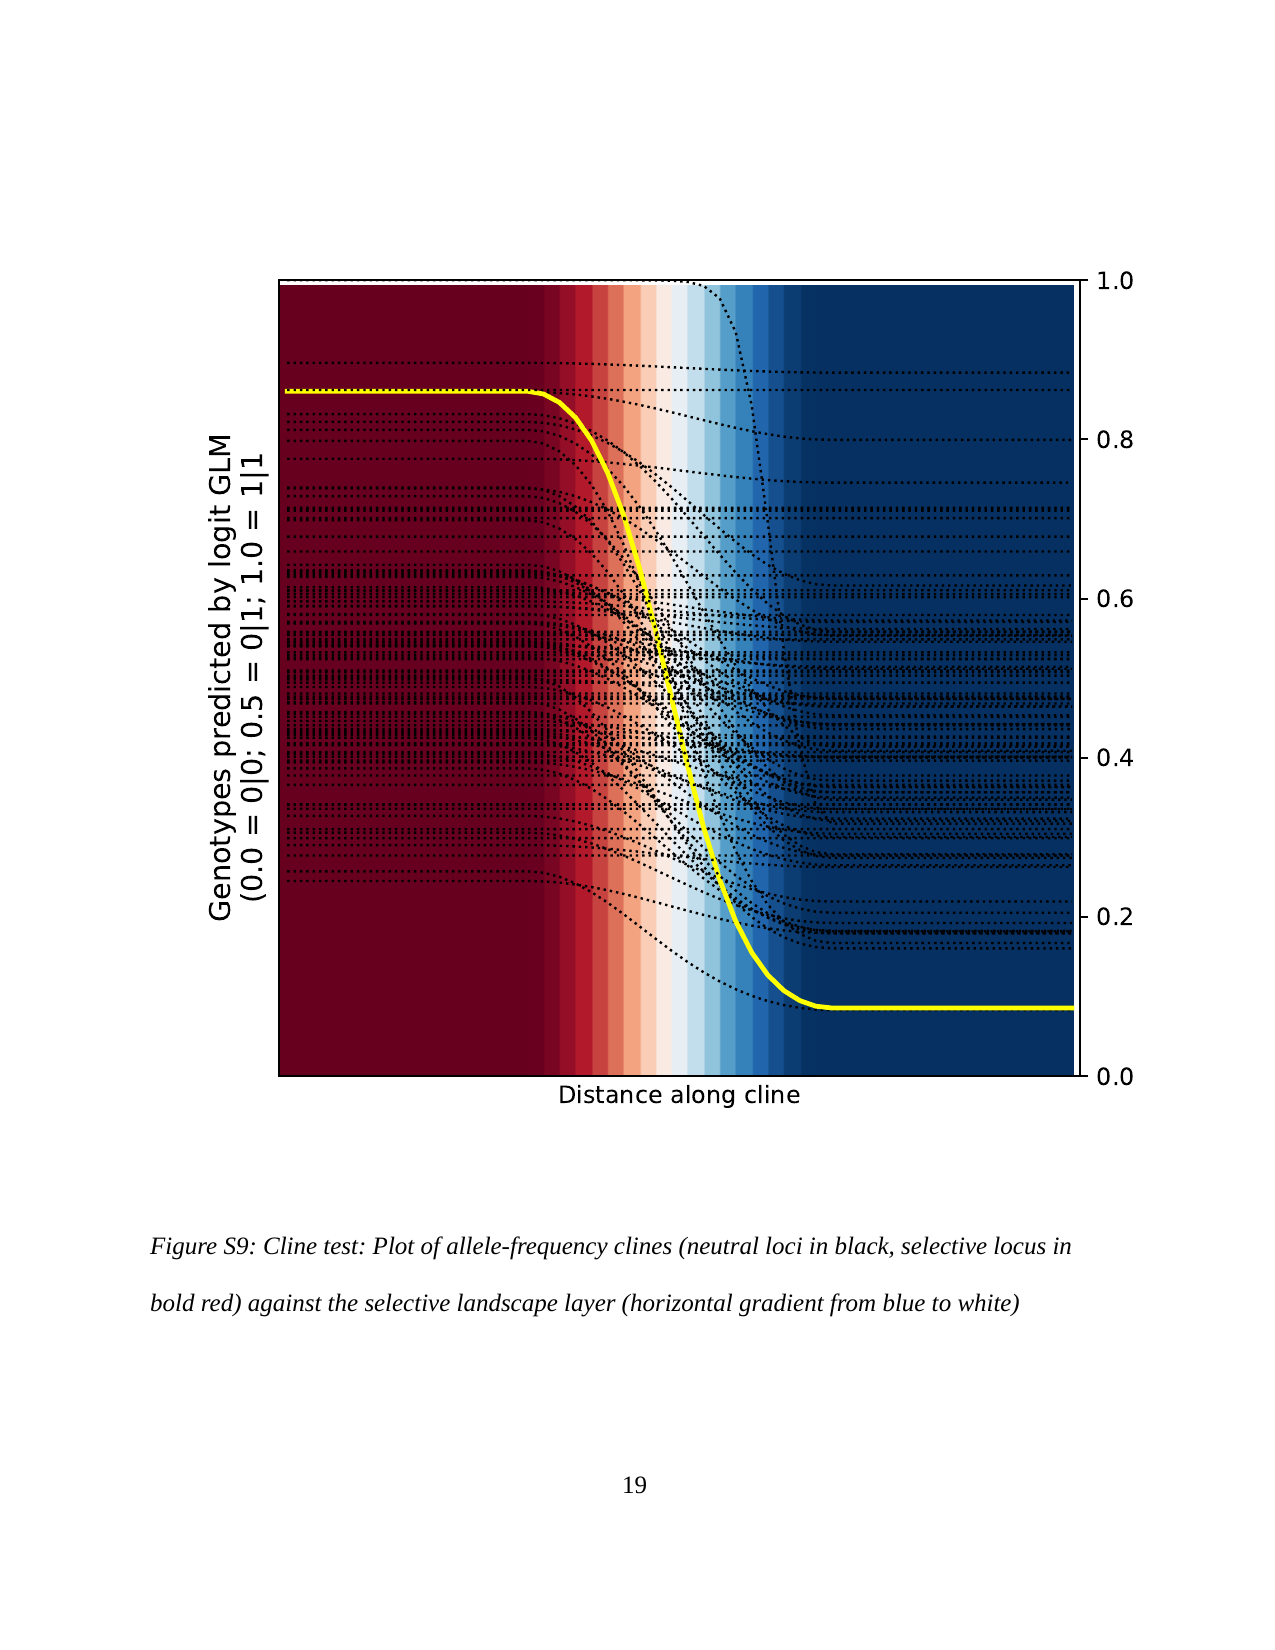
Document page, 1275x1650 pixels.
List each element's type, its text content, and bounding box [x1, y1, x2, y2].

text Figure S9: Cline test: Plot of allele-frequency clines (neutral loci in black, selective locus in bold red) against the selective landscape layer (horizontal gradient from blue to white) [150, 1231, 1125, 1317]
